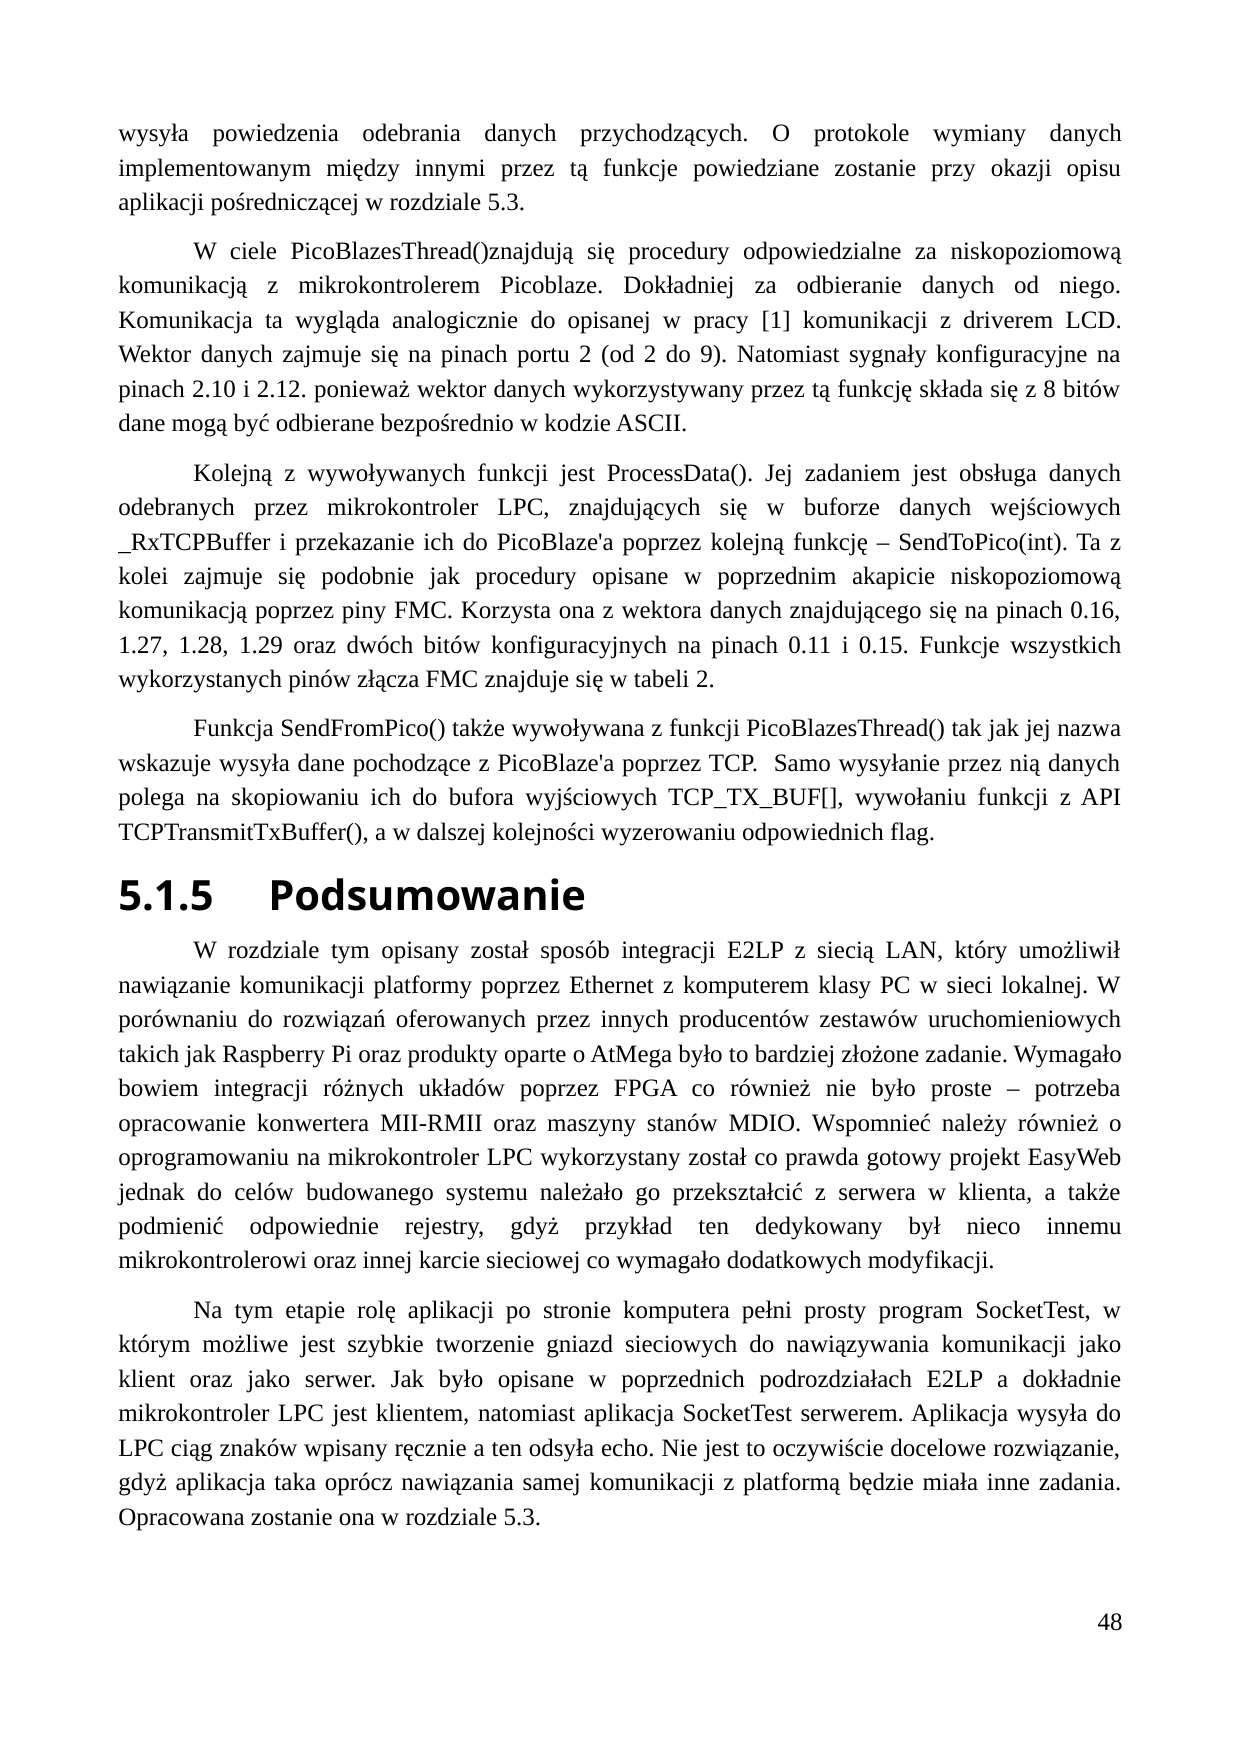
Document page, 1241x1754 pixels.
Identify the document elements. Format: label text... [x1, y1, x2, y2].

text wysyła powiedzenia odebrania danych przychodzących. O protokole wymiany danych implementowanym między innymi przez tą funkcje powiedziane zostanie przy okazji opisu aplikacji pośredniczącej w rozdziale 5.3. [118, 118, 1122, 216]
subtitle Podsumowanie [118, 866, 1122, 923]
text W ciele PicoBlazesThread()znajdują się procedury odpowiedzialne za niskopoziomową komunikacją z mikrokontrolerem Picoblaze. Dokładniej za odbieranie danych od niego. Komunikacja ta wygląda analogicznie do opisanej w pracy [1] komunikacji z driverem LCD. Wektor danych zajmuje się na pinach portu 2 (od 2 do 9). Natomiast sygnały konfiguracyjne na pinach 2.10 i 2.12. ponieważ wektor danych wykorzystywany przez tą funkcję składa się z 8 bitów dane mogą być odbierane bezpośrednio w kodzie ASCII. [118, 236, 1122, 437]
text Na tym etapie rolę aplikacji po stronie komputera pełni prosty program SocketTest, w którym możliwe jest szybkie tworzenie gniazd sieciowych do nawiązywania komunikacji jako klient oraz jako serwer. Jak było opisane w poprzednich podrozdziałach E2LP a dokładnie mikrokontroler LPC jest klientem, natomiast aplikacja SocketTest serwerem. Aplikacja wysyła do LPC ciąg znaków wpisany ręcznie a ten odsyła echo. Nie jest to oczywiście docelowe rozwiązanie, gdyż aplikacja taka oprócz nawiązania samej komunikacji z platformą będzie miała inne zadania. Opracowana zostanie ona w rozdziale 5.3. [118, 1295, 1122, 1530]
text W rozdziale tym opisany został sposób integracji E2LP z siecią LAN, który umożliwił nawiązanie komunikacji platformy poprzez Ethernet z komputerem klasy PC w sieci lokalnej. W porównaniu do rozwiązań oferowanych przez innych producentów zestawów uruchomieniowych takich jak Raspberry Pi oraz produkty oparte o AtMega było to bardziej złożone zadanie. Wymagało bowiem integracji różnych układów poprzez FPGA co również nie było proste – potrzeba opracowanie konwertera MII-RMII oraz maszyny stanów MDIO. Wspomnieć należy również o oprogramowaniu na mikrokontroler LPC wykorzystany został co prawda gotowy projekt EasyWeb jednak do celów budowanego systemu należało go przekształcić z serwera w klienta, a także podmienić odpowiednie rejestry, gdyż przykład ten dedykowany był nieco innemu mikrokontrolerowi oraz innej karcie sieciowej co wymagało dodatkowych modyfikacji. [118, 935, 1122, 1274]
text Kolejną z wywoływanych funkcji jest ProcessData(). Jej zadaniem jest obsługa danych odebranych przez mikrokontroler LPC, znajdujących się w buforze danych wejściowych _RxTCPBuffer i przekazanie ich do PicoBlaze'a poprzez kolejną funkcję – SendToPico(int). Ta z kolei zajmuje się podobnie jak procedury opisane w poprzednim akapicie niskopoziomową komunikacją poprzez piny FMC. Korzysta ona z wektora danych znajdującego się na pinach 0.16, 1.27, 1.28, 1.29 oraz dwóch bitów konfiguracyjnych na pinach 0.11 i 0.15. Funkcje wszystkich wykorzystanych pinów złącza FMC znajduje się w tabeli 2. [118, 458, 1122, 693]
text Funkcja SendFromPico() także wywoływana z funkcji PicoBlazesThread() tak jak jej nazwa wskazuje wysyła dane pochodzące z PicoBlaze'a poprzez TCP. Samo wysyłanie przez nią danych polega na skopiowaniu ich do bufora wyjściowych TCP_TX_BUF[], wywołaniu funkcji z API TCPTransmitTxBuffer(), a w dalszej kolejności wyzerowaniu odpowiednich flag. [118, 713, 1122, 846]
